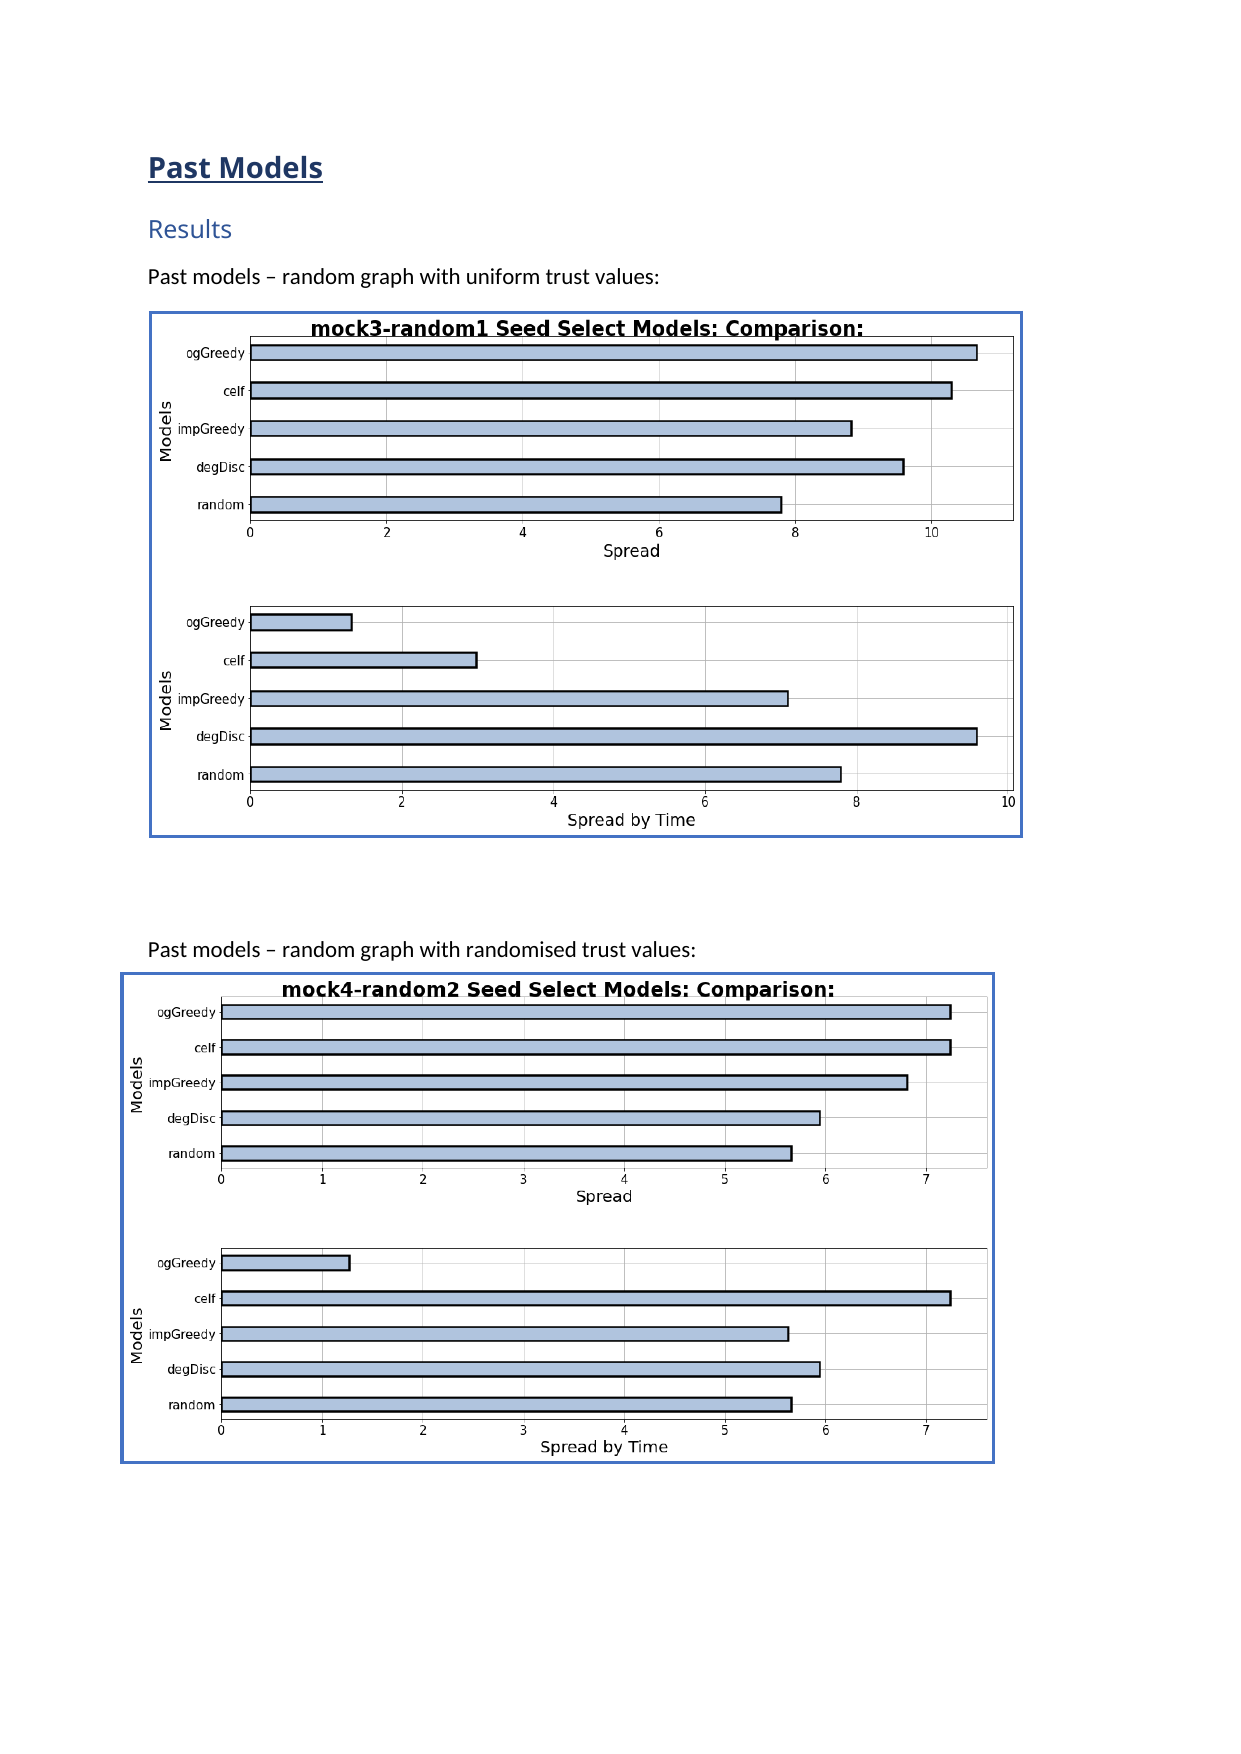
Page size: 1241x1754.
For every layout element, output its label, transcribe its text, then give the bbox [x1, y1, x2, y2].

subtitle Past Models [148, 148, 1092, 187]
subtitle Results [148, 211, 1092, 245]
text Past models – random graph with uniform trust values: [148, 262, 1092, 290]
text Past models – random graph with randomised trust values: [148, 936, 1092, 963]
